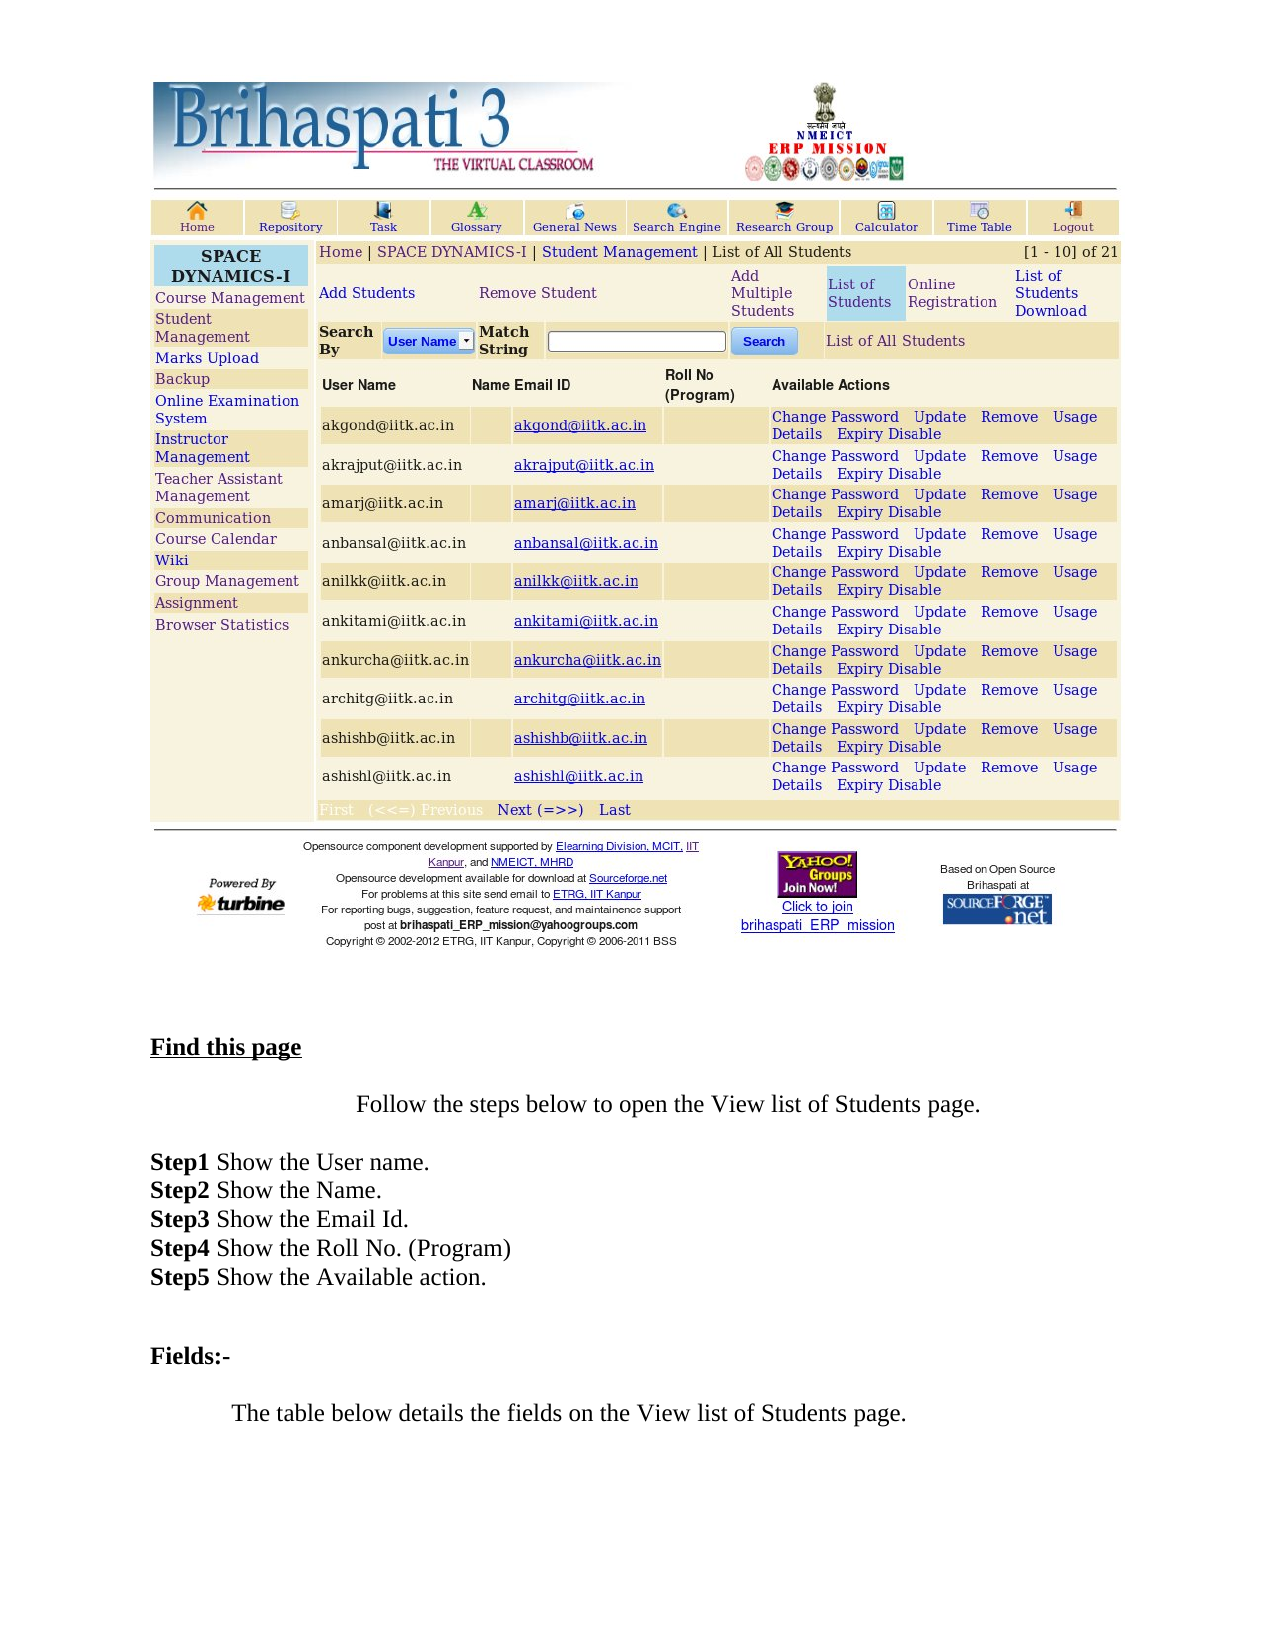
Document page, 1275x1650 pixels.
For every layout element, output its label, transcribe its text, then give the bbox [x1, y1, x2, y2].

text Step5 Show the Available action. [150, 1262, 1136, 1291]
text Step2 Show the Name. [150, 1176, 1136, 1204]
text Follow the steps below to open the View list of Students page. [150, 1089, 1136, 1118]
text The table below details the fields on the View list of Students page. [150, 1398, 1136, 1427]
picture [150, 75, 1125, 979]
text Step4 Show the Roll No. (Program) [150, 1233, 1136, 1262]
text Step3 Show the Email Id. [150, 1204, 1136, 1233]
text Find this page [150, 1032, 1125, 1061]
text Fields:- [150, 1341, 1125, 1369]
text Step1 Show the User name. [150, 1147, 1136, 1176]
